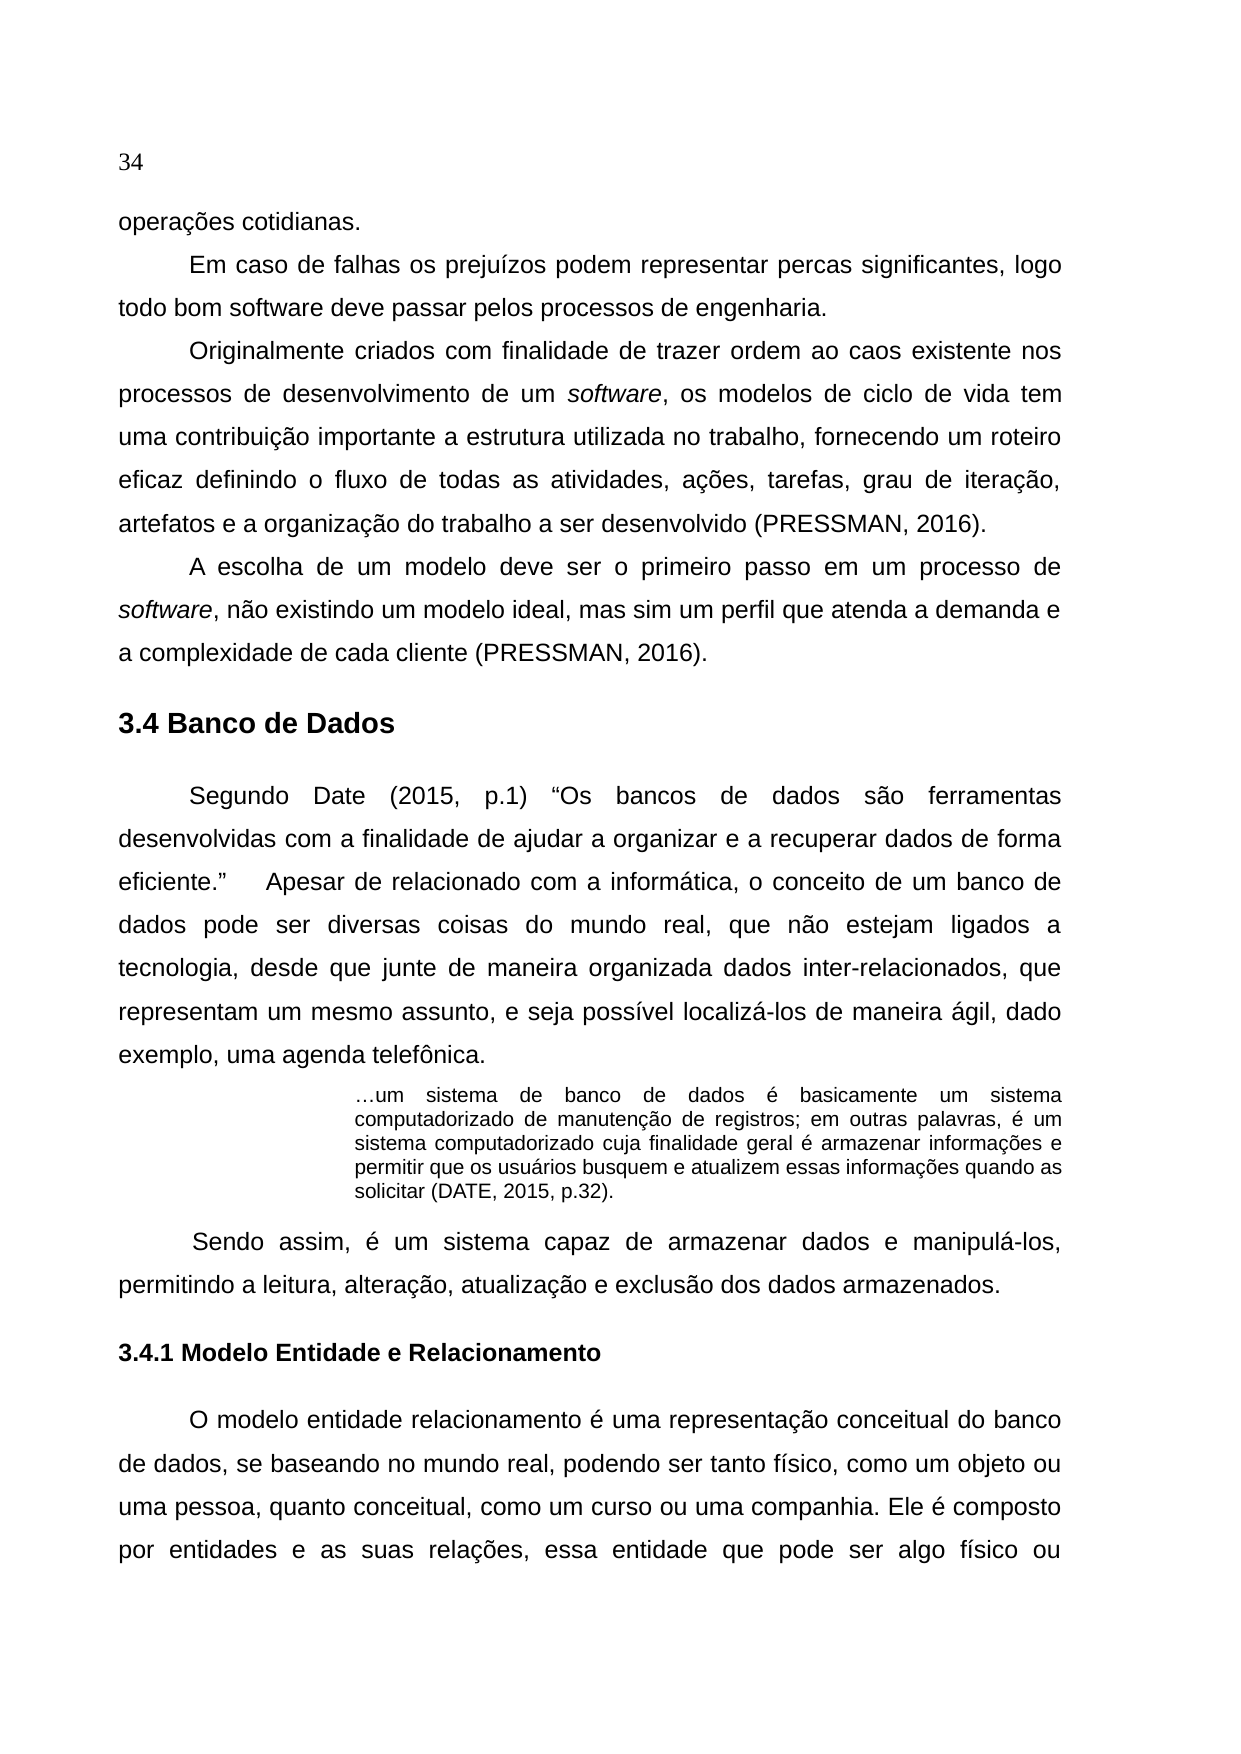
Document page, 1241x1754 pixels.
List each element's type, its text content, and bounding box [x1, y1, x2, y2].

text A escolha de um modelo deve ser o primeiro passo em um processo de software, não existindo um modelo ideal, mas sim um perfil que atenda a demanda e a complexidade de cada cliente (PRESSMAN, 2016). [118, 552, 1063, 667]
subtitle 3.4 Banco de Dados [118, 706, 1063, 739]
text Segundo Date (2015, p.1) “Os bancos de dados são ferramentas desenvolvidas com a finalidade de ajudar a organizar e a recuperar dados de forma eficiente.” Apesar de relacionado com a informática, o conceito de um banco de dados pode ser diversas coisas do mundo real, que não estejam ligados a tecnologia, desde que junte de maneira organizada dados inter-relacionados, que representam um mesmo assunto, e seja possível localizá-los de maneira ágil, dado exemplo, uma agenda telefônica. [118, 781, 1063, 1068]
text Originalmente criados com finalidade de trazer ordem ao caos existente nos processos de desenvolvimento de um software, os modelos de ciclo de vida tem uma contribuição importante a estrutura utilizada no trabalho, fornecendo um roteiro eficaz definindo o fluxo de todas as atividades, ações, tarefas, grau de iteração, artefatos e a organização do trabalho a ser desenvolvido (PRESSMAN, 2016). [118, 336, 1063, 537]
text O modelo entidade relacionamento é uma representação conceitual do banco de dados, se baseando no mundo real, podendo ser tanto físico, como um objeto ou uma pessoa, quanto conceitual, como um curso ou uma companhia. Ele é composto por entidades e as suas relações, essa entidade que pode ser algo físico ou [118, 1406, 1063, 1564]
text …um sistema de banco de dados é basicamente um sistema computadorizado de manutenção de registros; em outras palavras, é um sistema computadorizado cuja finalidade geral é armazenar informações e permitir que os usuários busquem e atualizem essas informações quando as solicitar (DATE, 2015, p.32). [354, 1083, 1063, 1203]
text Em caso de falhas os prejuízos podem representar percas significantes, logo todo bom software deve passar pelos processos de engenharia. [118, 250, 1063, 322]
subtitle 3.4.1 Modelo Entidade e Relacionamento [118, 1338, 1063, 1366]
text operações cotidianas. [118, 207, 1063, 235]
text Sendo assim, é um sistema capaz de armazenar dados e manipulá-los, permitindo a leitura, alteração, atualização e exclusão dos dados armazenados. [118, 1227, 1063, 1298]
